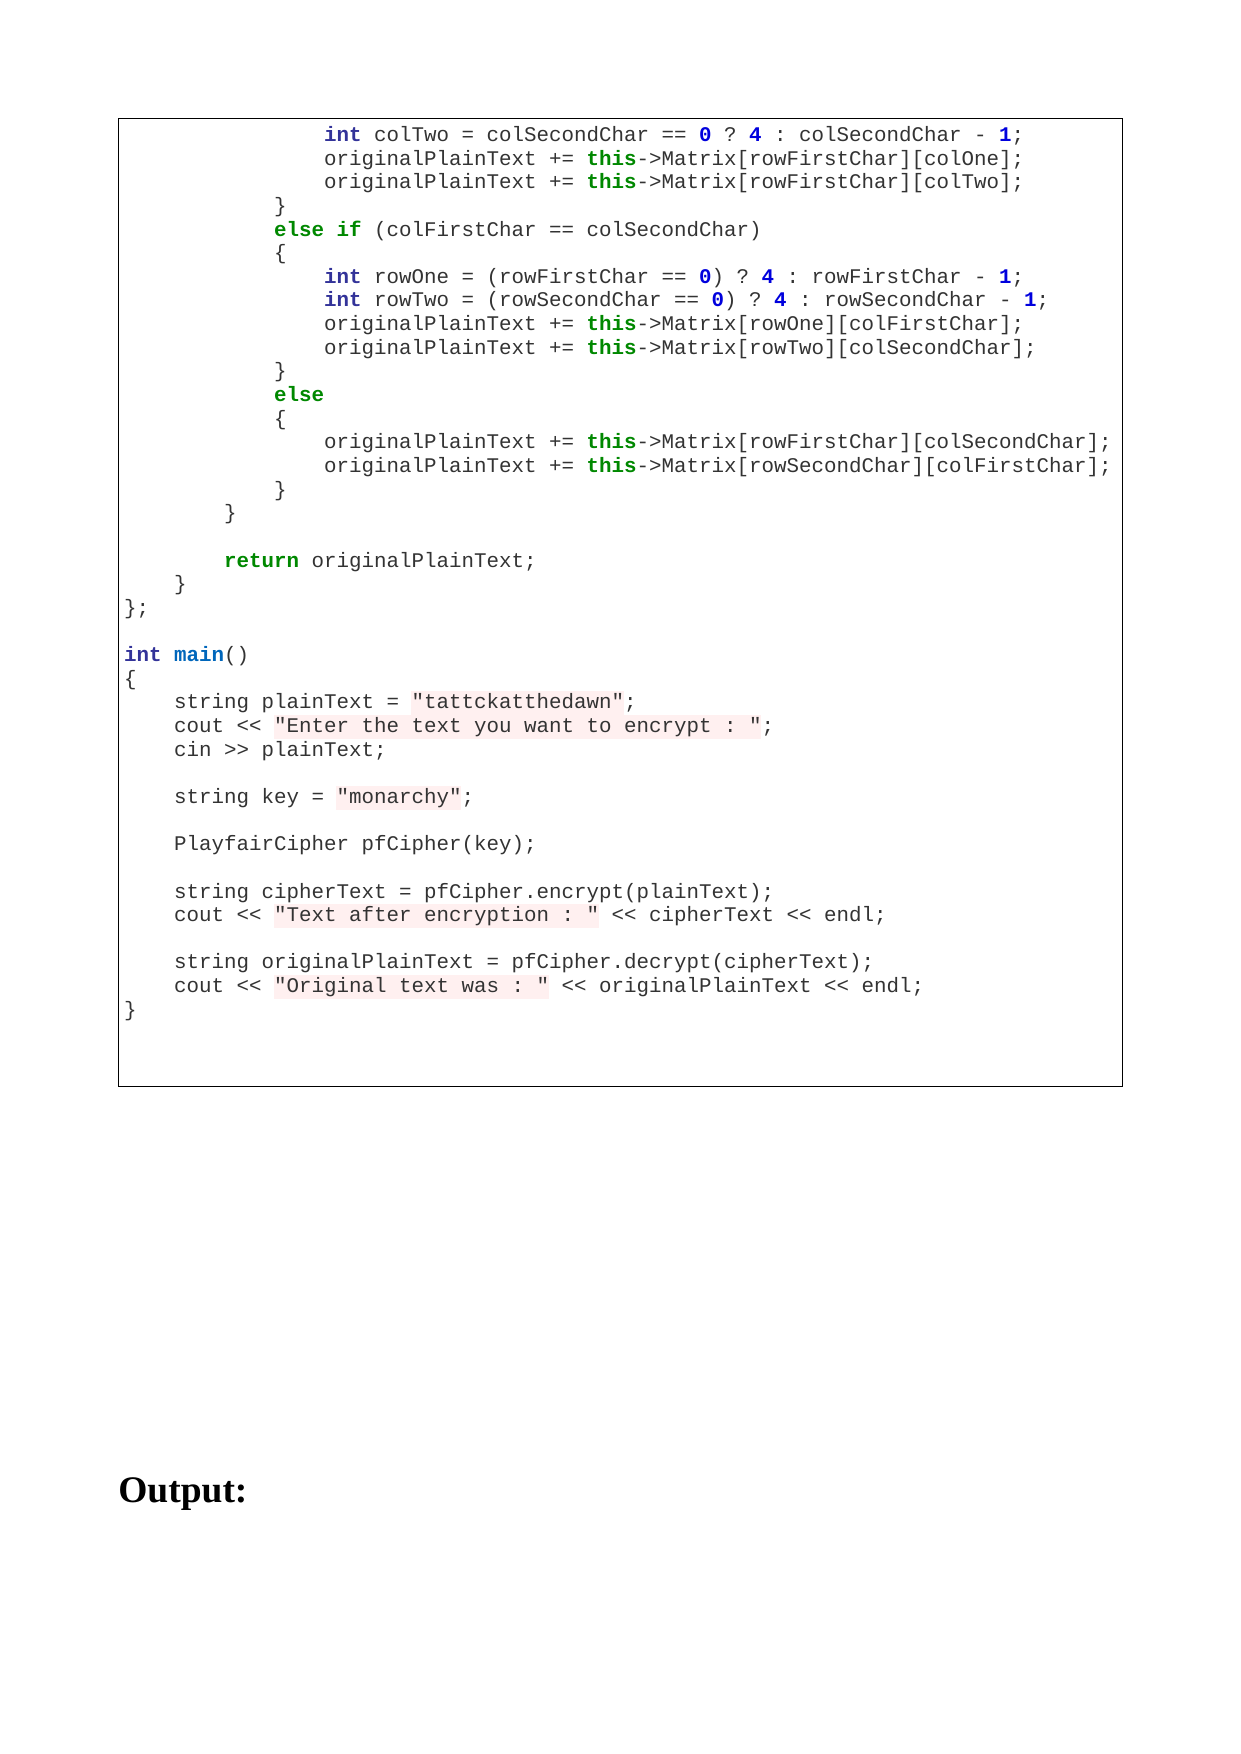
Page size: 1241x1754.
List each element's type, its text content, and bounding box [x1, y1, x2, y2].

table_header int colTwo = colSecondChar == 0 ? 4 : colSecondChar - 1; originalPlainText += this->Matrix[rowFirstChar][colOne]; originalPlainText += this->Matrix[rowFirstChar][colTwo]; } else if (colFirstChar == colSecondChar) { int rowOne = (rowFirstChar == 0) ? 4 : rowFirstChar - 1; int rowTwo = (rowSecondChar == 0) ? 4 : rowSecondChar - 1; originalPlainText += this->Matrix[rowOne][colFirstChar]; originalPlainText += this->Matrix[rowTwo][colSecondChar]; } else { originalPlainText += this->Matrix[rowFirstChar][colSecondChar]; originalPlainText += this->Matrix[rowSecondChar][colFirstChar]; } } return originalPlainText; } }; int main() { string plainText = "tattckatthedawn"; cout << "Enter the text you want to encrypt : "; cin >> plainText; string key = "monarchy"; PlayfairCipher pfCipher(key); string cipherText = pfCipher.encrypt(plainText); cout << "Text after encryption : " << cipherText << endl; string originalPlainText = pfCipher.decrypt(cipherText); cout << "Original text was : " << originalPlainText << endl; } [119, 119, 1122, 1086]
text Output: [118, 1467, 1122, 1511]
